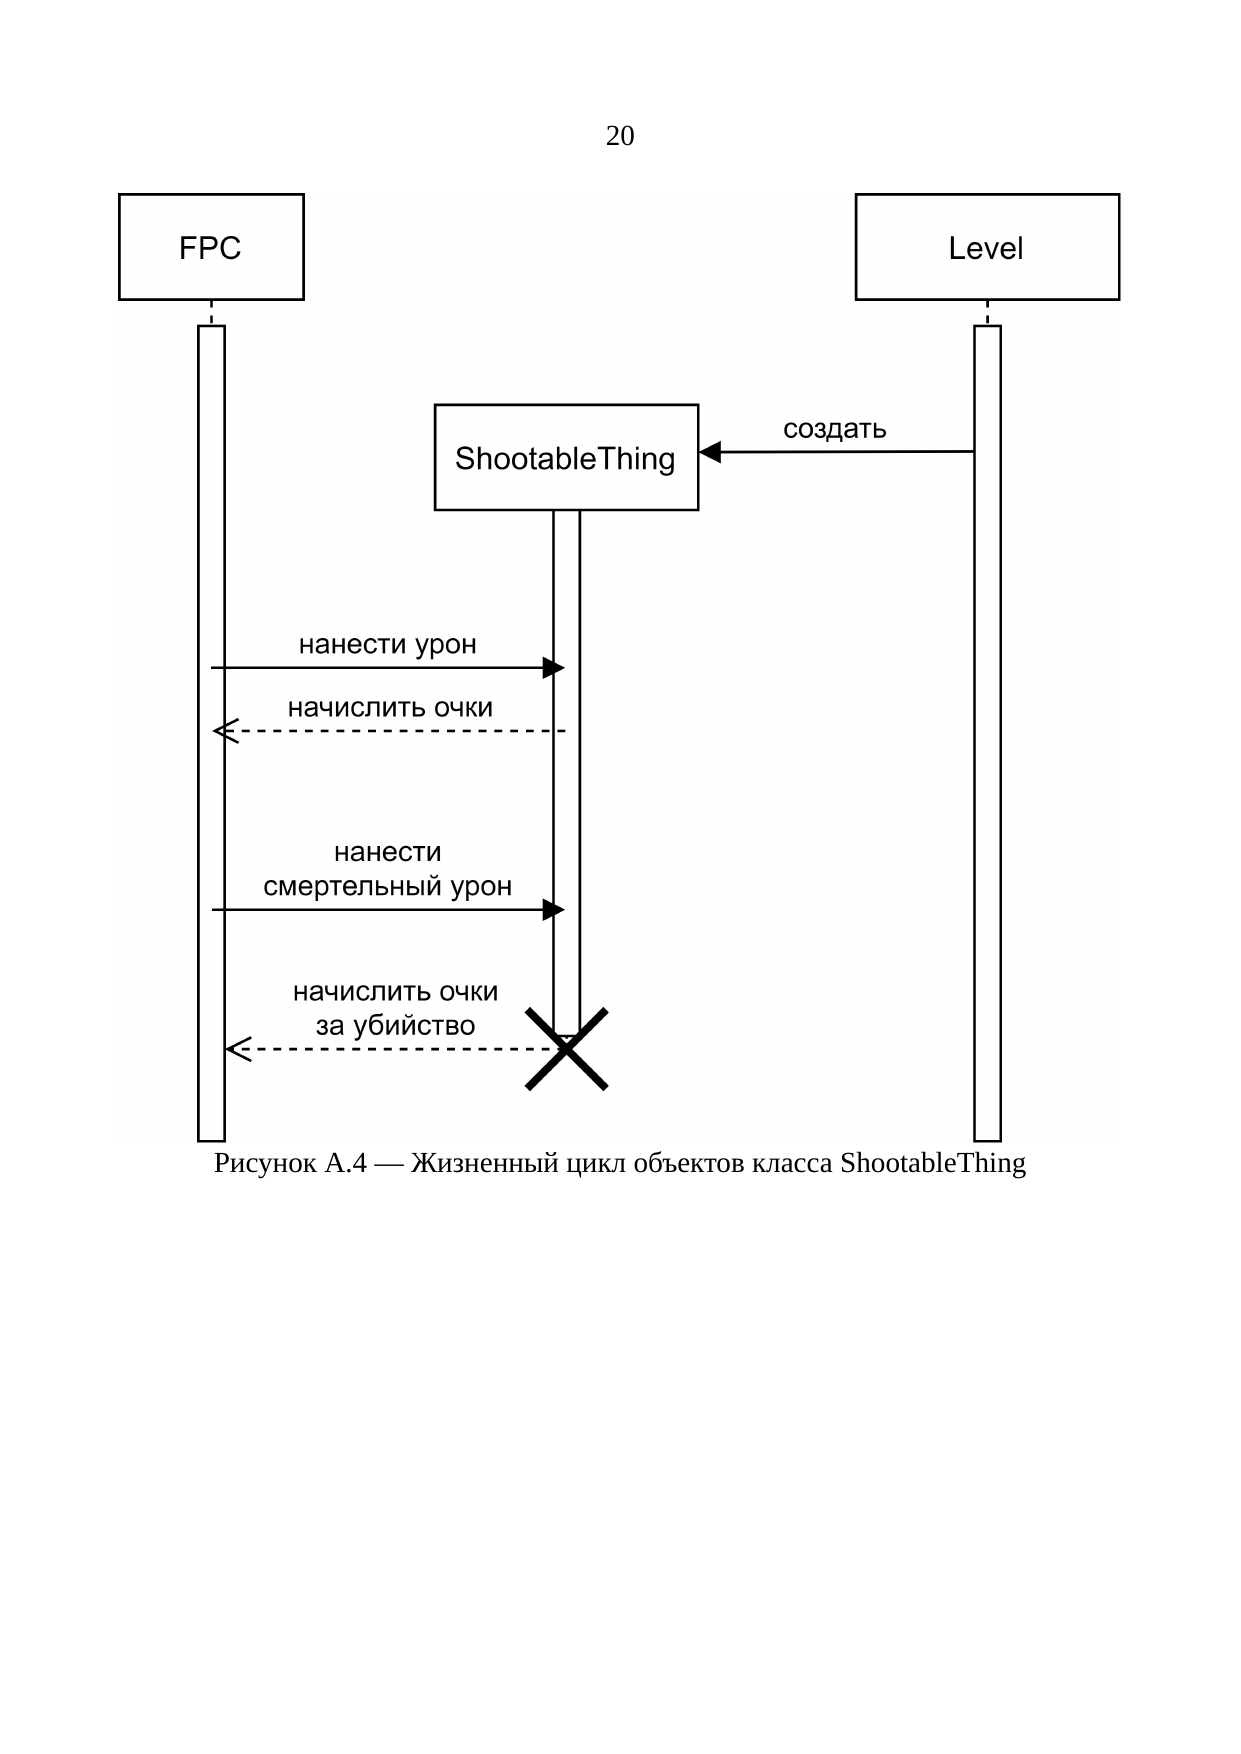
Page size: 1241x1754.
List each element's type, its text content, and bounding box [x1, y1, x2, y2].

text Рисунок А.4 — Жизненный цикл объектов класса ShootableThing [118, 1145, 1122, 1178]
picture [118, 193, 1123, 1145]
